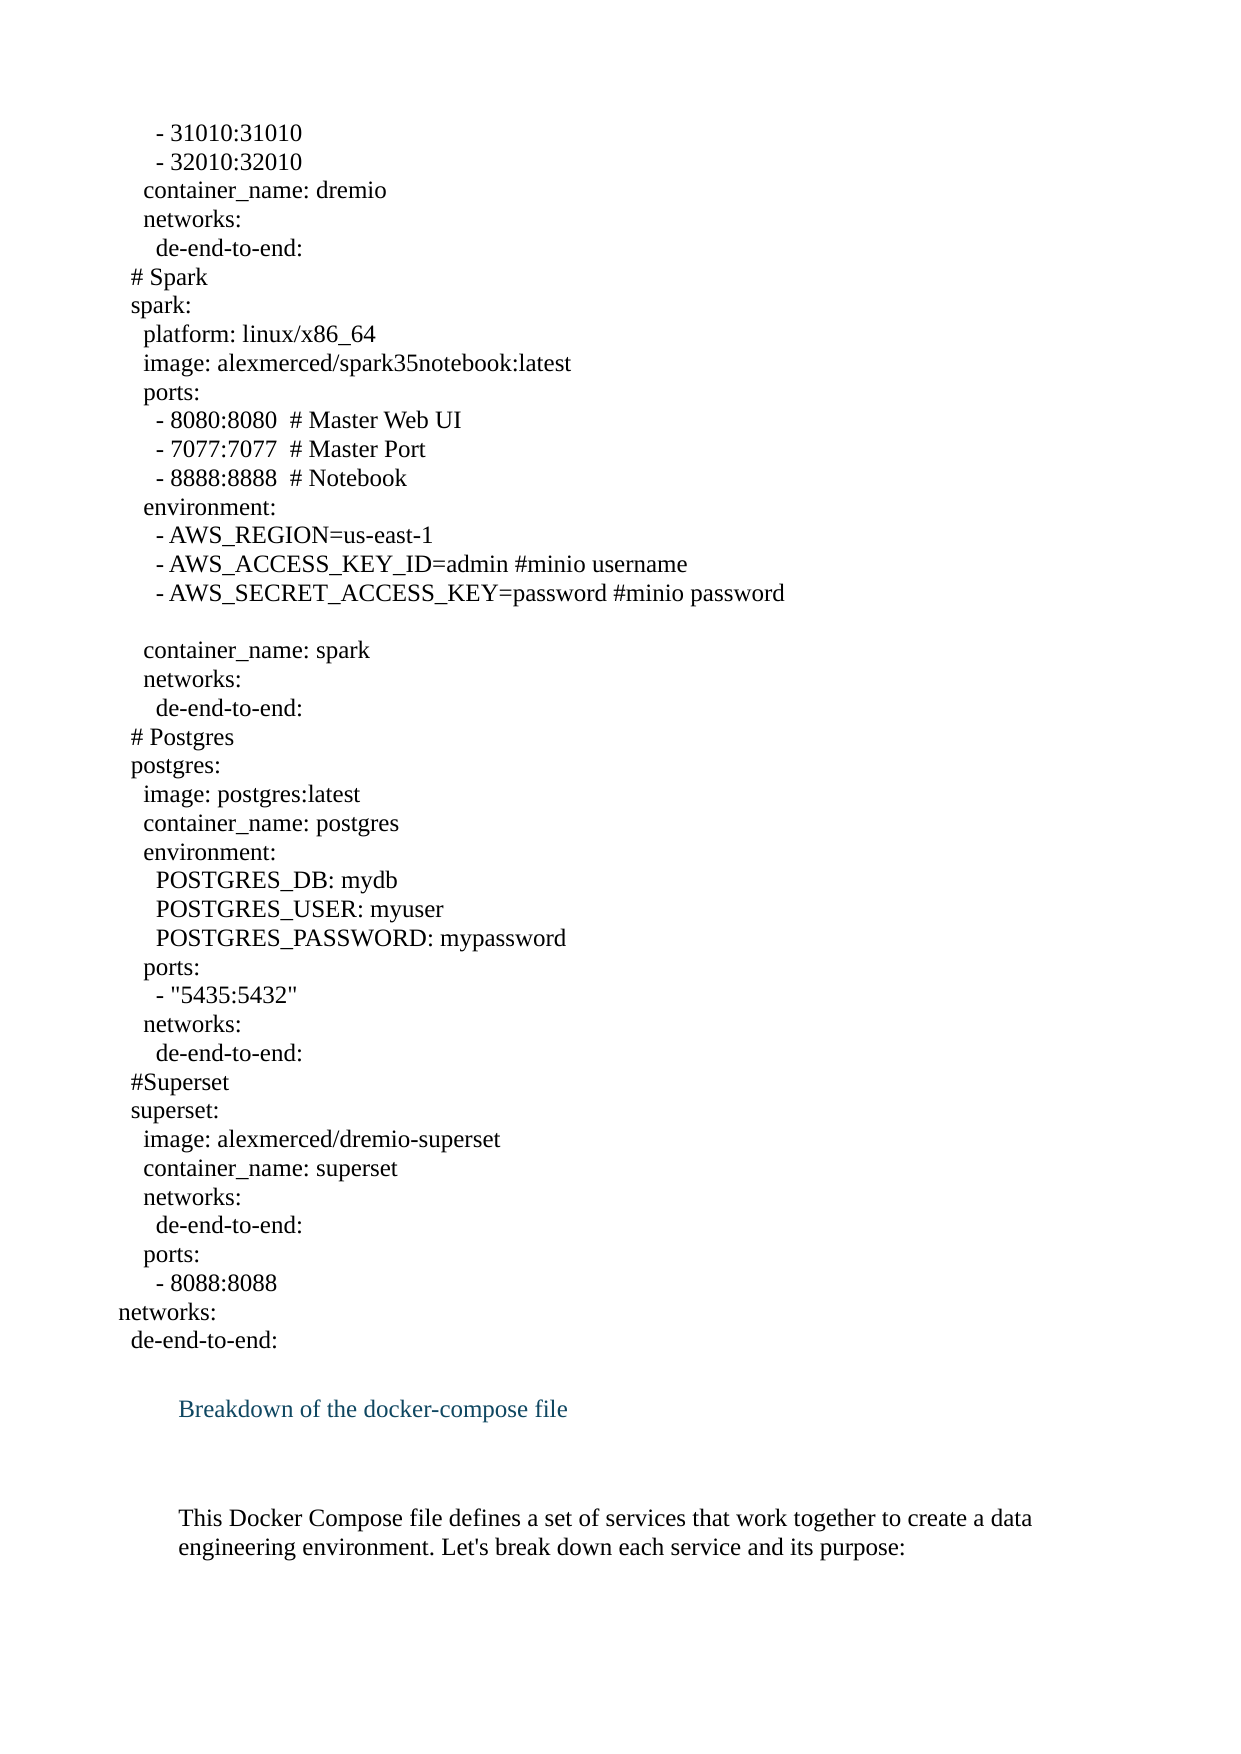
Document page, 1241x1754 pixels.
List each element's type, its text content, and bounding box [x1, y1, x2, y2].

text This Docker Compose file defines a set of services that work together to create a data engineering environment. Let's break down each service and its purpose: [178, 1503, 1062, 1561]
text - 31010:31010 - 32010:32010 container_name: dremio networks: de-end-to-end: # Spark spark: platform: linux/x86_64 image: alexmerced/spark35notebook:latest ports: - 8080:8080 # Master Web UI - 7077:7077 # Master Port - 8888:8888 # Notebook environment: - AWS_REGION=us-east-1 - AWS_ACCESS_KEY_ID=admin #minio username - AWS_SECRET_ACCESS_KEY=password #minio password container_name: spark networks: de-end-to-end: # Postgres postgres: image: postgres:latest container_name: postgres environment: POSTGRES_DB: mydb POSTGRES_USER: myuser POSTGRES_PASSWORD: mypassword ports: - "5435:5432" networks: de-end-to-end: #Superset superset: image: alexmerced/dremio-superset container_name: superset networks: de-end-to-end: ports: - 8088:8088 networks: de-end-to-end: [118, 118, 1122, 1354]
subtitle Breakdown of the docker-compose file [178, 1394, 1062, 1423]
